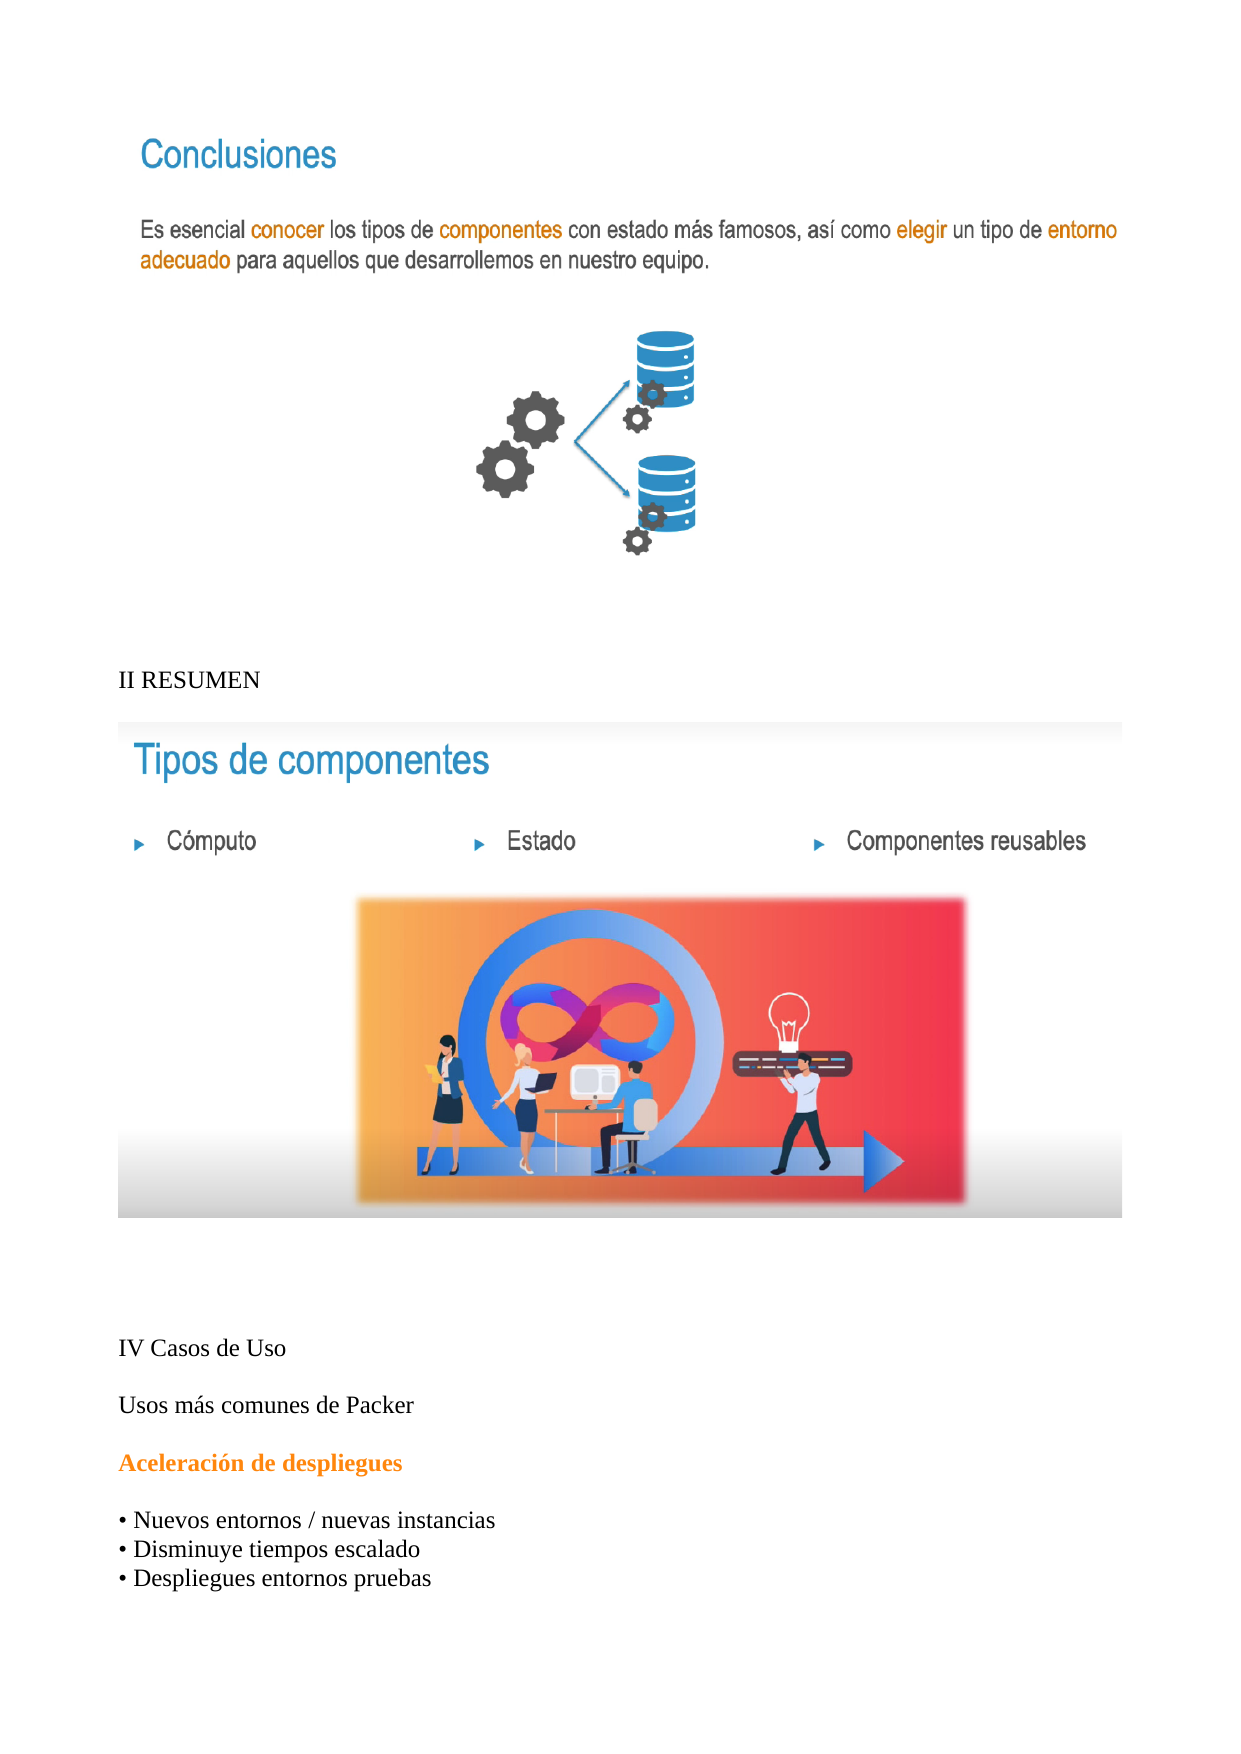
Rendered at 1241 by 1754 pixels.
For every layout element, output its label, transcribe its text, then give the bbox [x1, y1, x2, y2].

text • Disminuye tiempos escalado [118, 1534, 1122, 1563]
text • Nuevos entornos / nuevas instancias [118, 1505, 1122, 1534]
picture [118, 118, 1123, 579]
text • Despliegues entornos pruebas [118, 1563, 1122, 1592]
text Aceleración de despliegues [118, 1448, 1122, 1477]
text IV Casos de Uso [118, 1333, 1122, 1362]
text Usos más comunes de Packer [118, 1390, 1122, 1419]
text II RESUMEN [118, 665, 1122, 694]
picture [118, 722, 1123, 1218]
